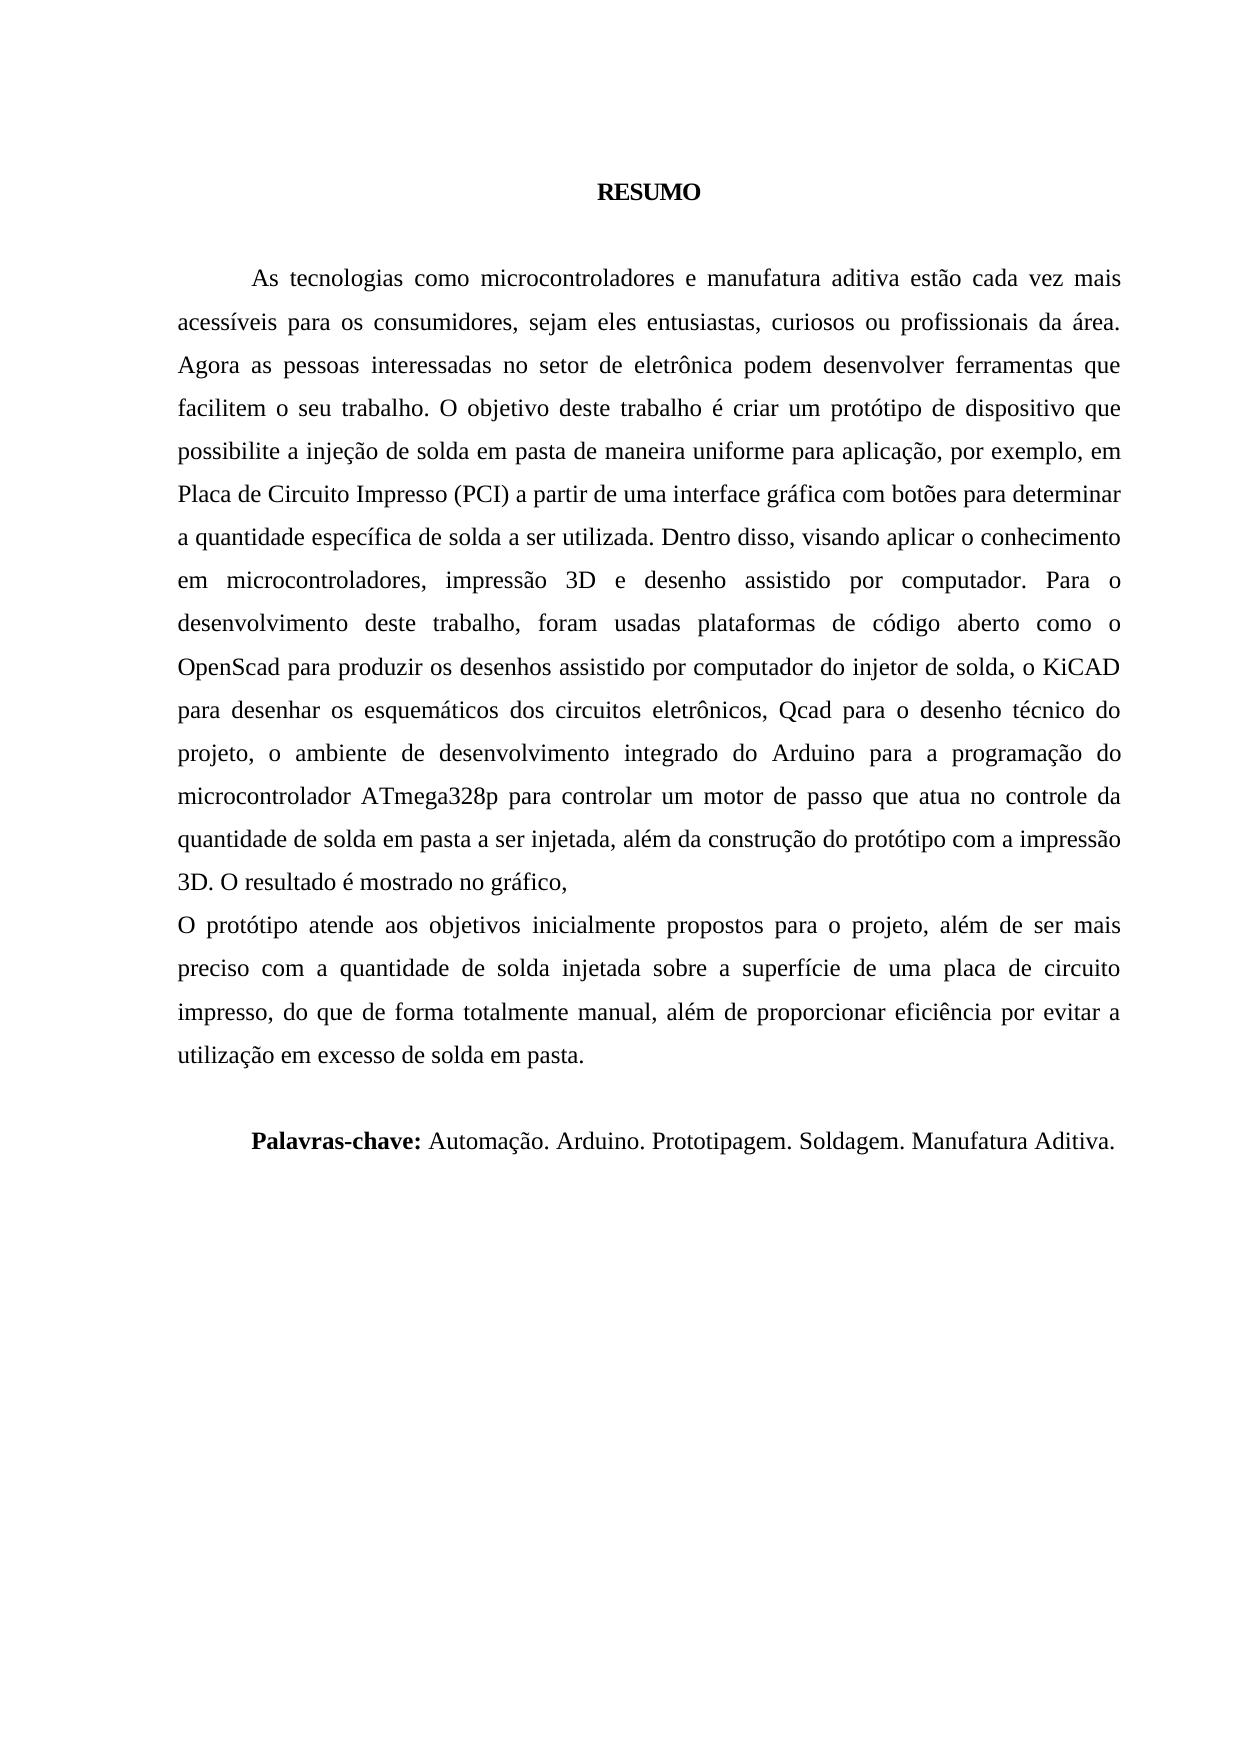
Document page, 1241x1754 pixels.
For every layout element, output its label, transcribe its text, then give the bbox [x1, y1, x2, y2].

title RESUMO [177, 177, 1122, 206]
text As tecnologias como microcontroladores e manufatura aditiva estão cada vez mais acessíveis para os consumidores, sejam eles entusiastas, curiosos ou profissionais da área. Agora as pessoas interessadas no setor de eletrônica podem desenvolver ferramentas que facilitem o seu trabalho. O objetivo deste trabalho é criar um protótipo de dispositivo que possibilite a injeção de solda em pasta de maneira uniforme para aplicação, por exemplo, em Placa de Circuito Impresso (PCI) a partir de uma interface gráfica com botões para determinar a quantidade específica de solda a ser utilizada. Dentro disso, visando aplicar o conhecimento em microcontroladores, impressão 3D e desenho assistido por computador. Para o desenvolvimento deste trabalho, foram usadas plataformas de código aberto como o OpenScad para produzir os desenhos assistido por computador do injetor de solda, o KiCAD para desenhar os esquemáticos dos circuitos eletrônicos, Qcad para o desenho técnico do projeto, o ambiente de desenvolvimento integrado do Arduino para a programação do microcontrolador ATmega328p para controlar um motor de passo que atua no controle da quantidade de solda em pasta a ser injetada, além da construção do protótipo com a impressão 3D. O resultado é mostrado no gráfico, [177, 263, 1122, 896]
text O protótipo atende aos objetivos inicialmente propostos para o projeto, além de ser mais preciso com a quantidade de solda injetada sobre a superfície de uma placa de circuito impresso, do que de forma totalmente manual, além de proporcionar eficiência por evitar a utilização em excesso de solda em pasta. [177, 910, 1122, 1068]
text Palavras-chave: Automação. Arduino. Prototipagem. Soldagem. Manufatura Aditiva. [177, 1126, 1122, 1155]
